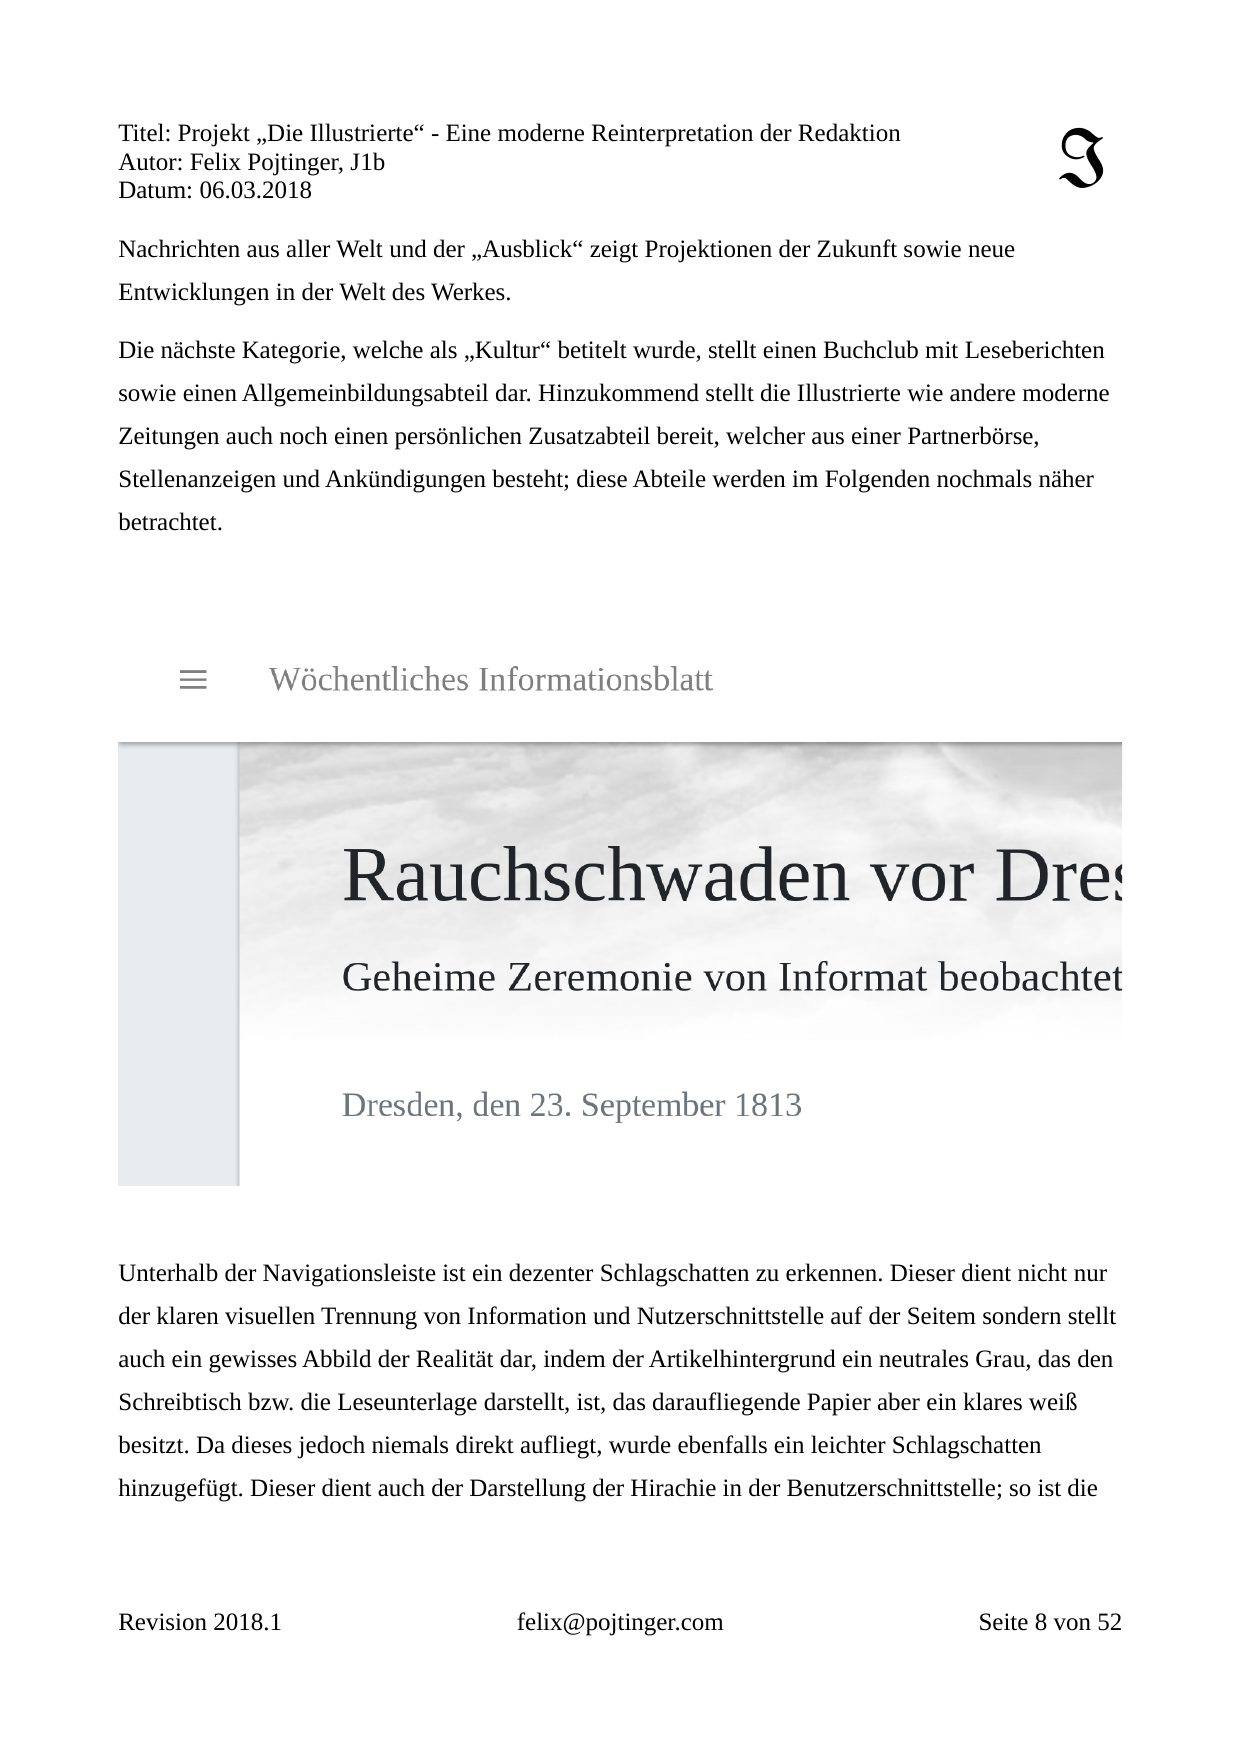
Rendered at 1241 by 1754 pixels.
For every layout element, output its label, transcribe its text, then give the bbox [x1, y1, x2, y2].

picture [118, 622, 1123, 1186]
text Die nächste Kategorie, welche als „Kultur“ betitelt wurde, stellt einen Buchclub mit Leseberichten sowie einen Allgemeinbildungsabteil dar. Hinzukommend stellt die Illustrierte wie andere moderne Zeitungen auch noch einen persönlichen Zusatzabteil bereit, welcher aus einer Partnerbörse, Stellenanzeigen und Ankündigungen besteht; diese Abteile werden im Folgenden nochmals näher betrachtet. [118, 335, 1122, 536]
picture [1046, 120, 1120, 194]
text Nachrichten aus aller Welt und der „Ausblick“ zeigt Projektionen der Zukunft sowie neue Entwicklungen in der Welt des Werkes. [118, 234, 1122, 306]
text Unterhalb der Navigationsleiste ist ein dezenter Schlagschatten zu erkennen. Dieser dient nicht nur der klaren visuellen Trennung von Information und Nutzerschnittstelle auf der Seitem sondern stellt auch ein gewisses Abbild der Realität dar, indem der Artikelhintergrund ein neutrales Grau, das den Schreibtisch bzw. die Leseunterlage darstellt, ist, das daraufliegende Papier aber ein klares weiß besitzt. Da dieses jedoch niemals direkt aufliegt, wurde ebenfalls ein leichter Schlagschatten hinzugefügt. Dieser dient auch der Darstellung der Hirachie in der Benutzerschnittstelle; so ist die [118, 1258, 1122, 1502]
